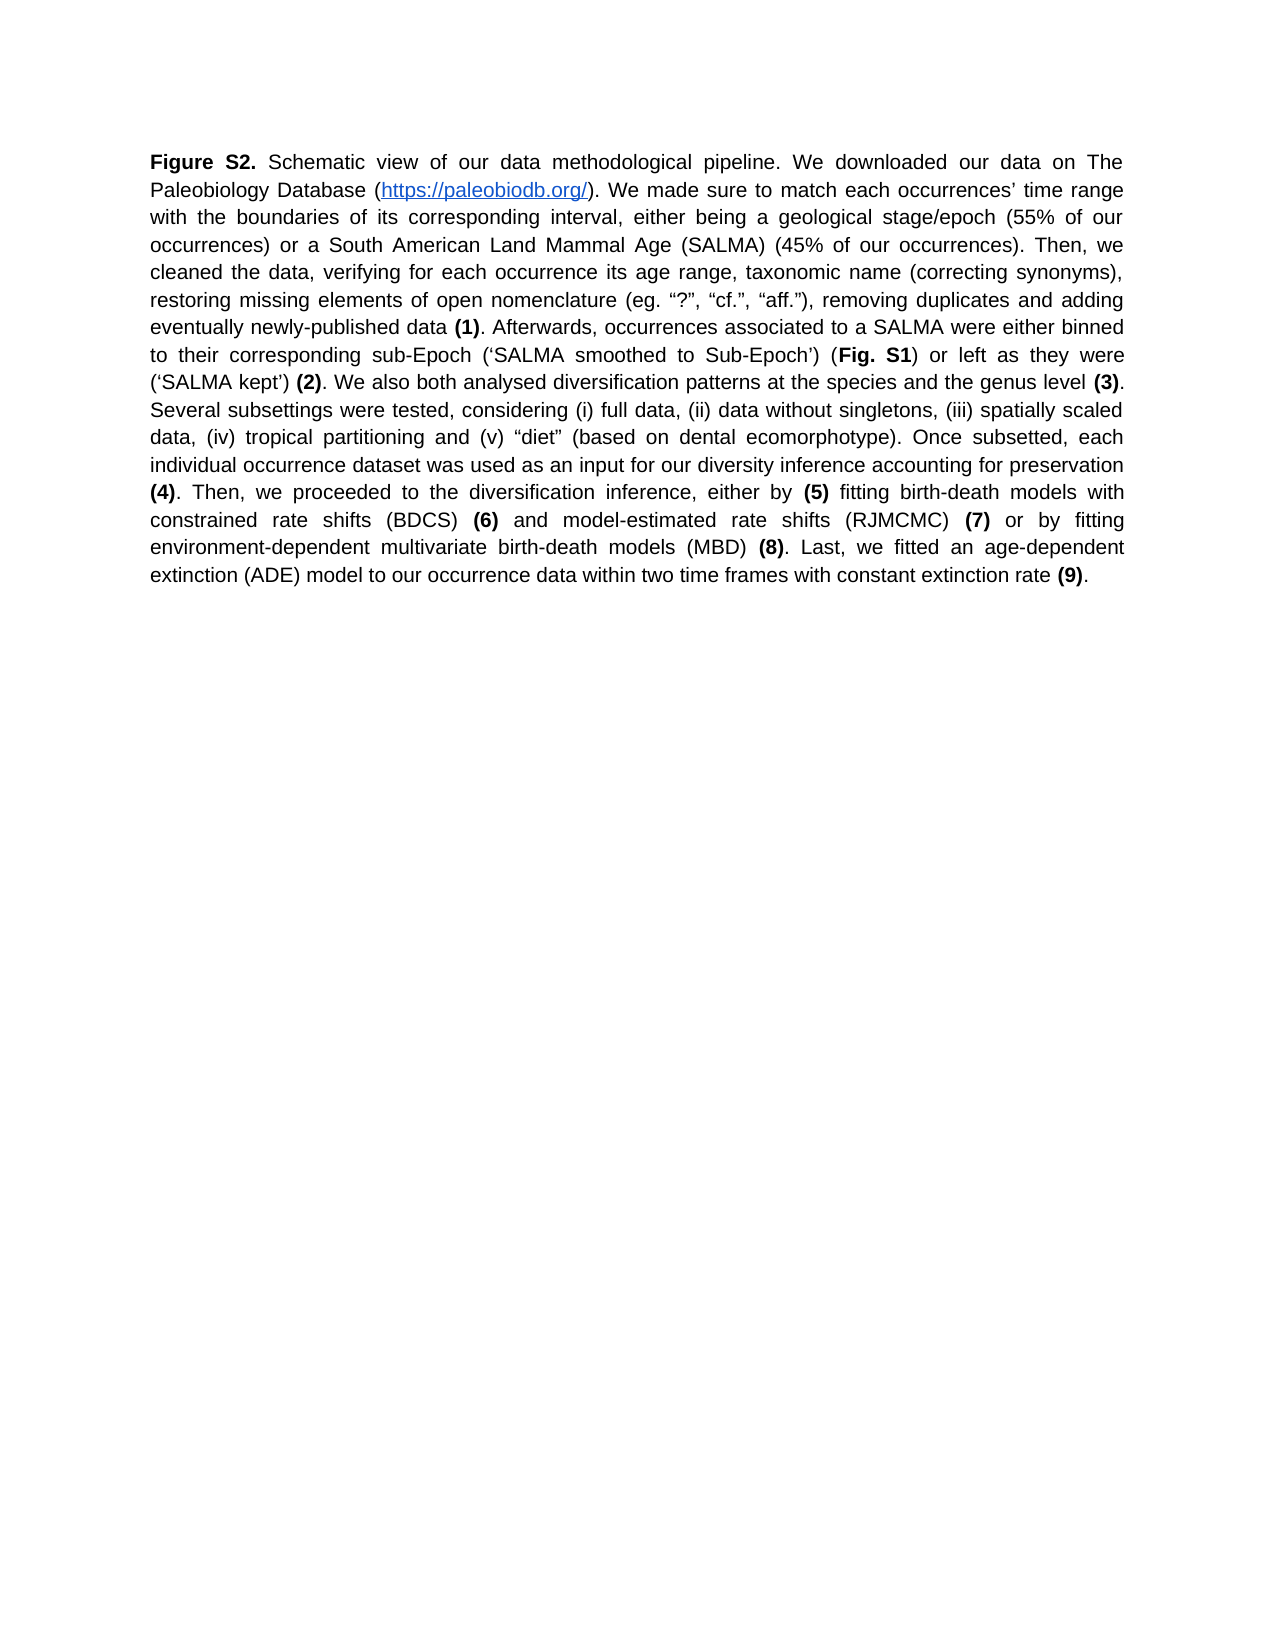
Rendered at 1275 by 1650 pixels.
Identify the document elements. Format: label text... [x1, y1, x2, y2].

text Figure S2. Schematic view of our data methodological pipeline. We downloaded our data on The Paleobiology Database (https://paleobiodb.org/). We made sure to match each occurrences’ time range with the boundaries of its corresponding interval, either being a geological stage/epoch (55% of our occurrences) or a South American Land Mammal Age (SALMA) (45% of our occurrences). Then, we cleaned the data, verifying for each occurrence its age range, taxonomic name (correcting synonyms), restoring missing elements of open nomenclature (eg. “?”, “cf.”, “aff.”), removing duplicates and adding eventually newly-published data (1). Afterwards, occurrences associated to a SALMA were either binned to their corresponding sub-Epoch (‘SALMA smoothed to Sub-Epoch’) (Fig. S1) or left as they were (‘SALMA kept’) (2). We also both analysed diversification patterns at the species and the genus level (3). Several subsettings were tested, considering (i) full data, (ii) data without singletons, (iii) spatially scaled data, (iv) tropical partitioning and (v) “diet” (based on dental ecomorphotype). Once subsetted, each individual occurrence dataset was used as an input for our diversity inference accounting for preservation (4). Then, we proceeded to the diversification inference, either by (5) fitting birth-death models with constrained rate shifts (BDCS) (6) and model-estimated rate shifts (RJMCMC) (7) or by fitting environment-dependent multivariate birth-death models (MBD) (8). Last, we fitted an age-dependent extinction (ADE) model to our occurrence data within two time frames with constant extinction rate (9). [150, 150, 1125, 586]
